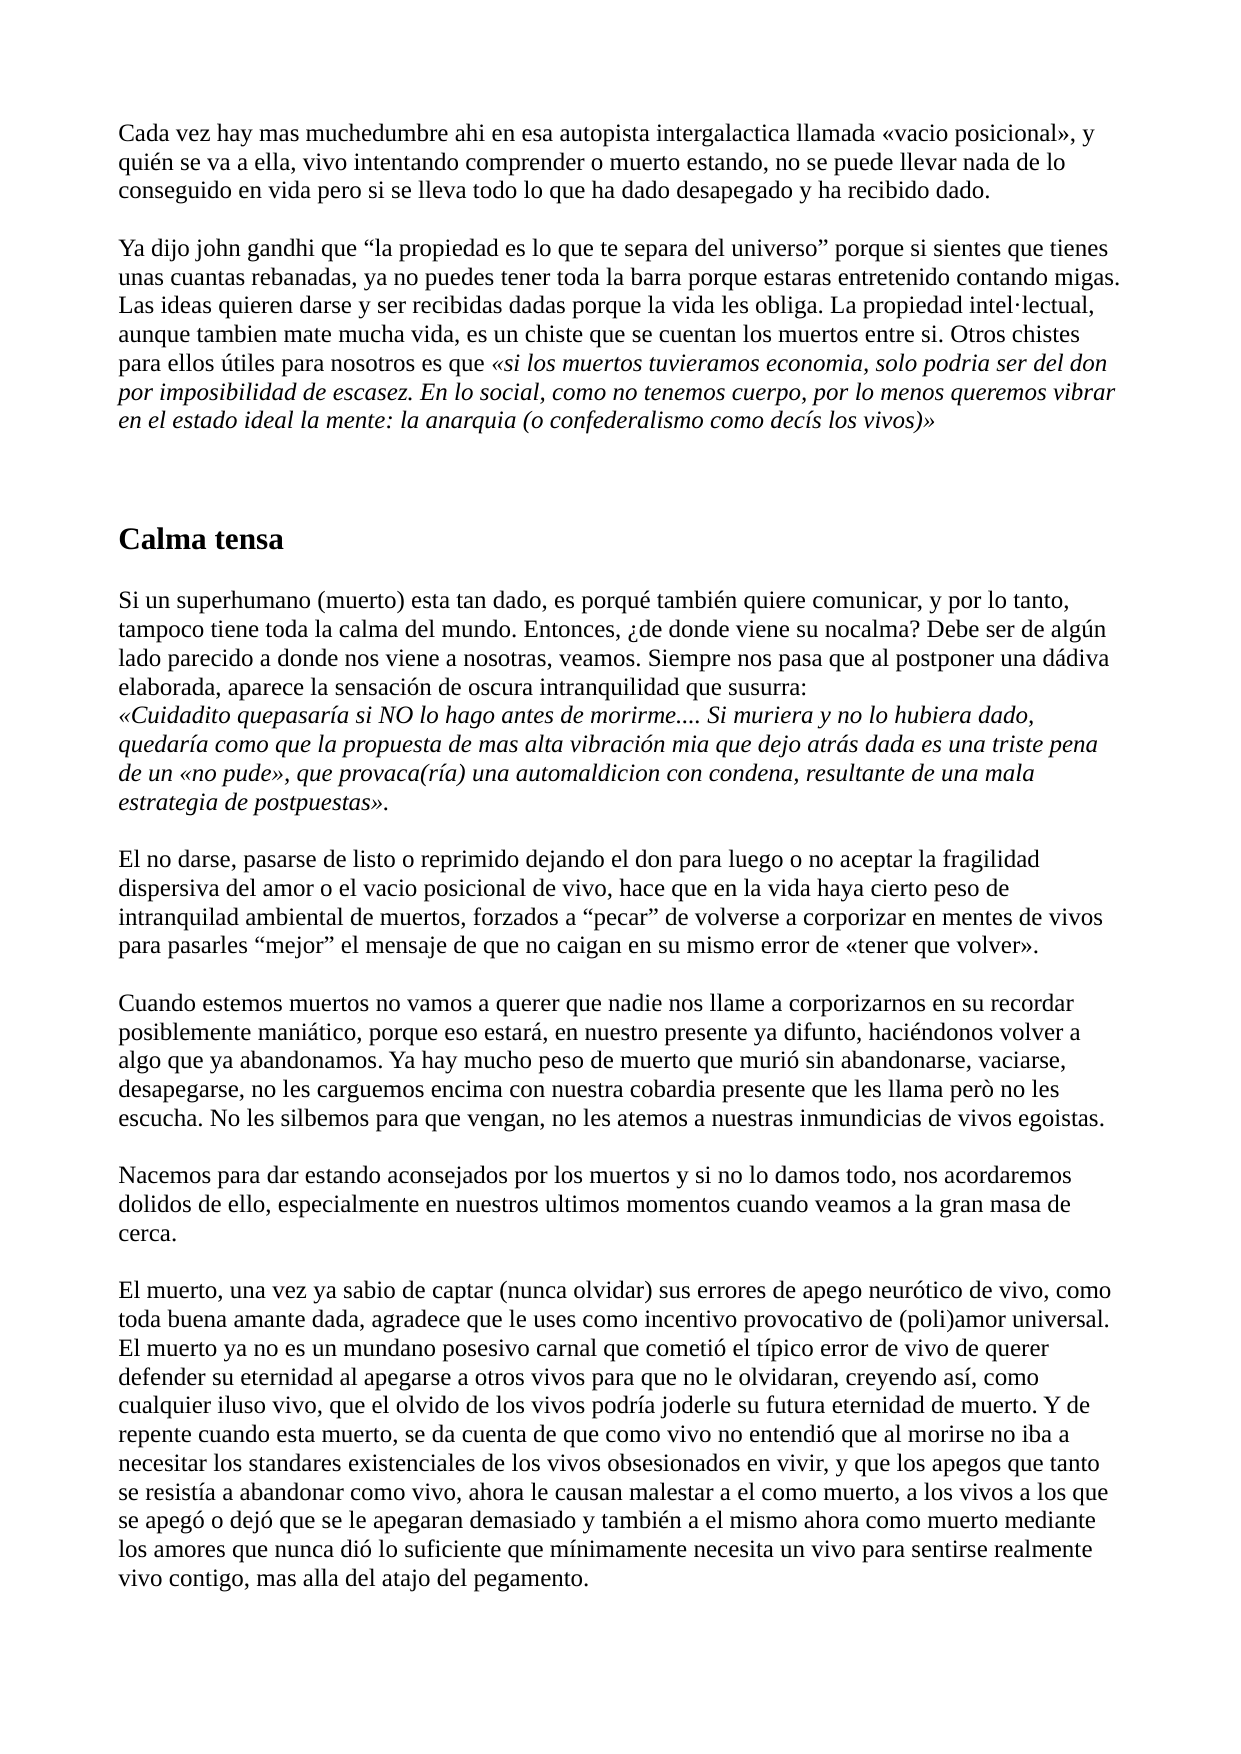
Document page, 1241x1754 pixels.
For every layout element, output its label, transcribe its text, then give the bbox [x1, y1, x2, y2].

text El no darse, pasarse de listo o reprimido dejando el don para luego o no aceptar la fragilidad dispersiva del amor o el vacio posicional de vivo, hace que en la vida haya cierto peso de intranquilad ambiental de muertos, forzados a “pecar” de volverse a corporizar en mentes de vivos para pasarles “mejor” el mensaje de que no caigan en su mismo error de «tener que volver». [118, 844, 1122, 959]
text Las ideas quieren darse y ser recibidas dadas porque la vida les obliga. La propiedad intel·lectual, aunque tambien mate mucha vida, es un chiste que se cuentan los muertos entre si. Otros chistes para ellos útiles para nosotros es que «si los muertos tuvieramos economia, solo podria ser del don por imposibilidad de escasez. En lo social, como no tenemos cuerpo, por lo menos queremos vibrar en el estado ideal la mente: la anarquia (o confederalismo como decís los vivos)» [118, 291, 1122, 434]
text «Cuidadito quepasaría si NO lo hago antes de morirme.... Si muriera y no lo hubiera dado, quedaría como que la propuesta de mas alta vibración mia que dejo atrás dada es una triste pena de un «no pude», que provaca(ría) una automaldicion con condena, resultante de una mala estrategia de postpuestas». [118, 700, 1122, 815]
text Nacemos para dar estando aconsejados por los muertos y si no lo damos todo, nos acordaremos dolidos de ello, especialmente en nuestros ultimos momentos cuando veamos a la gran masa de cerca. [118, 1160, 1122, 1247]
text El muerto, una vez ya sabio de captar (nunca olvidar) sus errores de apego neurótico de vivo, como toda buena amante dada, agradece que le uses como incentivo provocativo de (poli)amor universal. El muerto ya no es un mundano posesivo carnal que cometió el típico error de vivo de querer defender su eternidad al apegarse a otros vivos para que no le olvidaran, creyendo así, como cualquier iluso vivo, que el olvido de los vivos podría joderle su futura eternidad de muerto. Y de repente cuando esta muerto, se da cuenta de que como vivo no entendió que al morirse no iba a necesitar los standares existenciales de los vivos obsesionados en vivir, y que los apegos que tanto se resistía a abandonar como vivo, ahora le causan malestar a el como muerto, a los vivos a los que se apegó o dejó que se le apegaran demasiado y también a el mismo ahora como muerto mediante los amores que nunca dió lo suficiente que mínimamente necesita un vivo para sentirse realmente vivo contigo, mas alla del atajo del pegamento. [118, 1275, 1122, 1592]
text Calma tensa [118, 521, 1122, 557]
text Si un superhumano (muerto) esta tan dado, es porqué también quiere comunicar, y por lo tanto, tampoco tiene toda la calma del mundo. Entonces, ¿de donde viene su nocalma? Debe ser de algún lado parecido a donde nos viene a nosotras, veamos. Siempre nos pasa que al postponer una dádiva elaborada, aparece la sensación de oscura intranquilidad que susurra: [118, 585, 1122, 700]
text Ya dijo john gandhi que “la propiedad es lo que te separa del universo” porque si sientes que tienes unas cuantas rebanadas, ya no puedes tener toda la barra porque estaras entretenido contando migas. [118, 233, 1122, 291]
text Cada vez hay mas muchedumbre ahi en esa autopista intergalactica llamada «vacio posicional», y quién se va a ella, vivo intentando comprender o muerto estando, no se puede llevar nada de lo conseguido en vida pero si se lleva todo lo que ha dado desapegado y ha recibido dado. [118, 118, 1122, 204]
text Cuando estemos muertos no vamos a querer que nadie nos llame a corporizarnos en su recordar posiblemente maniático, porque eso estará, en nuestro presente ya difunto, haciéndonos volver a algo que ya abandonamos. Ya hay mucho peso de muerto que murió sin abandonarse, vaciarse, desapegarse, no les carguemos encima con nuestra cobardia presente que les llama però no les escucha. No les silbemos para que vengan, no les atemos a nuestras inmundicias de vivos egoistas. [118, 988, 1122, 1132]
